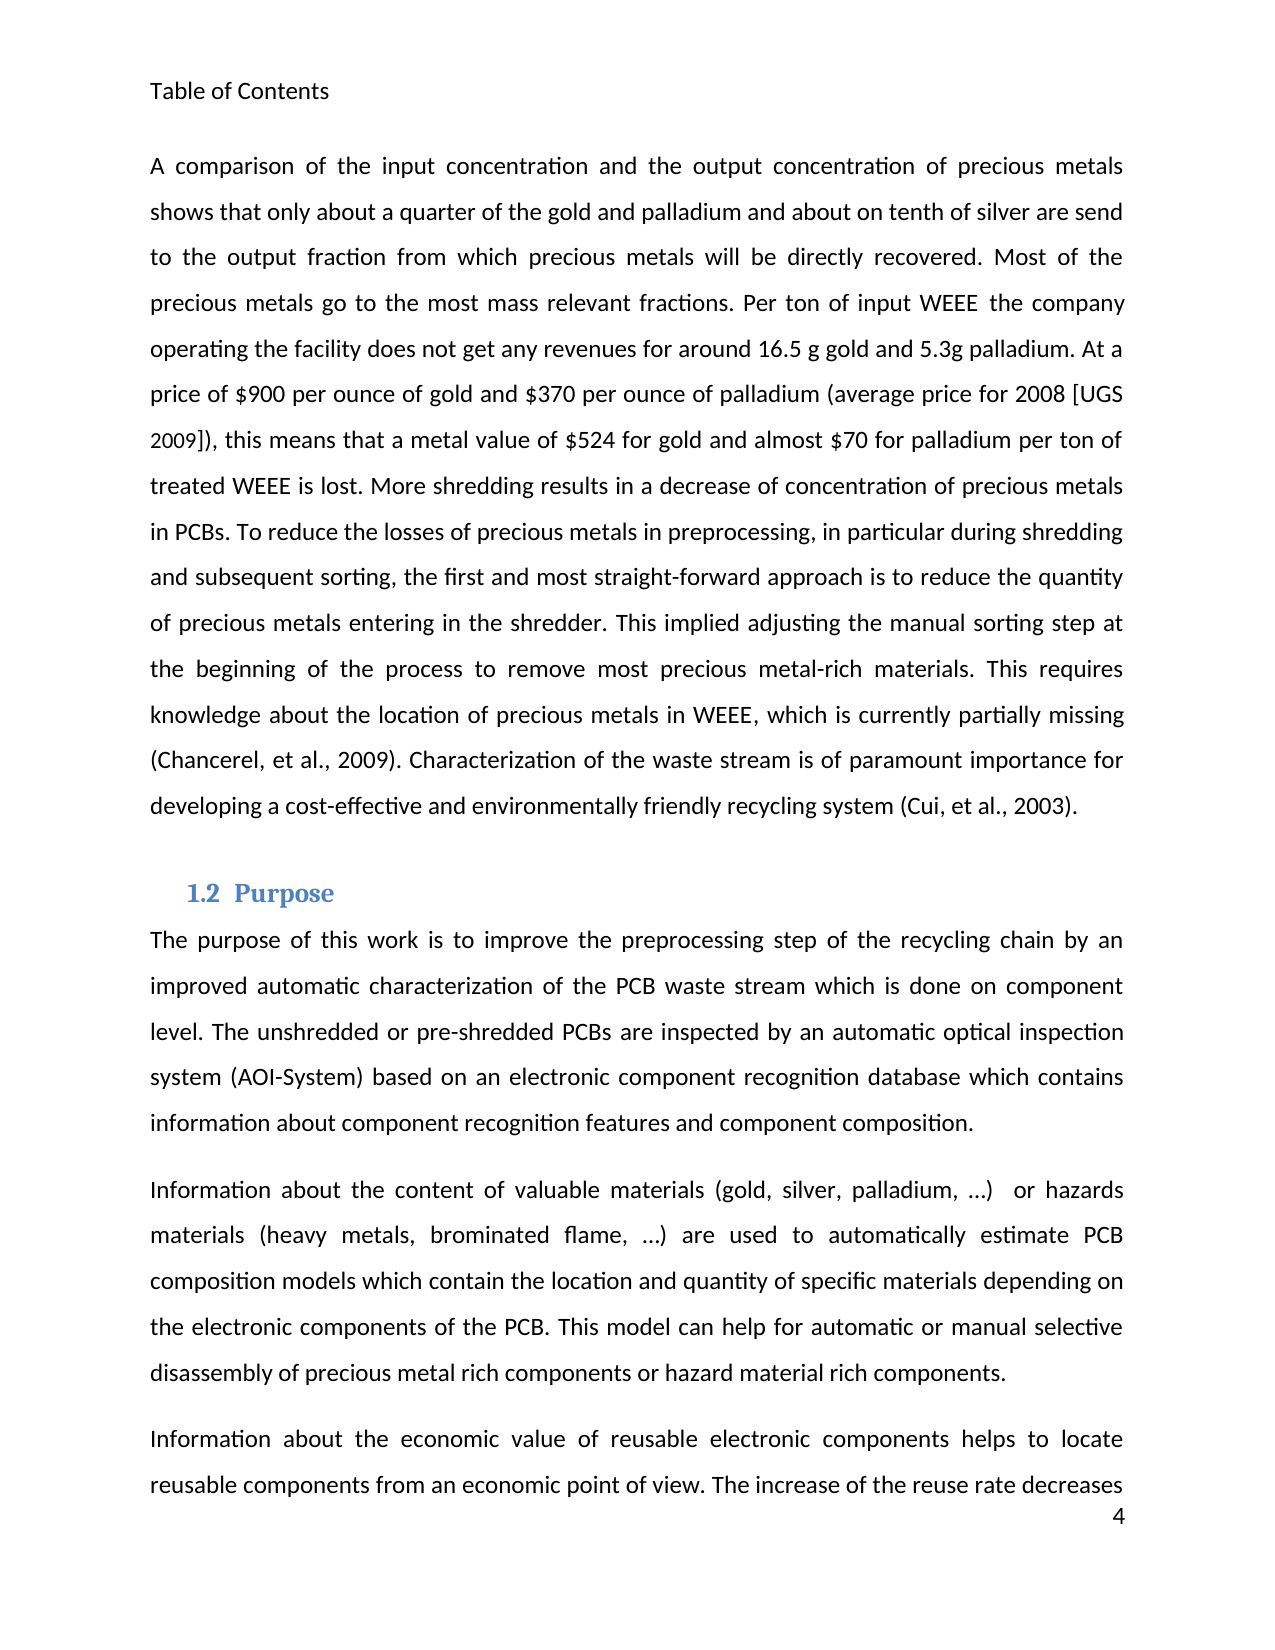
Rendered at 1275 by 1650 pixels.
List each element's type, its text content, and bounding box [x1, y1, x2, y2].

text The purpose of this work is to improve the preprocessing step of the recycling chain by an improved automatic characterization of the PCB waste stream which is done on component level. The unshredded or pre-shredded PCBs are inspected by an automatic optical inspection system (AOI-System) based on an electronic component recognition database which contains information about component recognition features and component composition. [150, 924, 1125, 1138]
subtitle Purpose [187, 878, 1125, 909]
text A comparison of the input concentration and the output concentration of precious metals shows that only about a quarter of the gold and palladium and about on tenth of silver are send to the output fraction from which precious metals will be directly recovered. Most of the precious metals go to the most mass relevant fractions. Per ton of input WEEE the company operating the facility does not get any revenues for around 16.5 g gold and 5.3g palladium. At a price of $900 per ounce of gold and $370 per ounce of palladium (average price for 2008 [UGS 2009]), this means that a metal value of $524 for gold and almost $70 for palladium per ton of treated WEEE is lost. More shredding results in a decrease of concentration of precious metals in PCBs. To reduce the losses of precious metals in preprocessing, in particular during shredding and subsequent sorting, the first and most straight-forward approach is to reduce the quantity of precious metals entering in the shredder. This implied adjusting the manual sorting step at the beginning of the process to remove most precious metal-rich materials. This requires knowledge about the location of precious metals in WEEE, which is currently partially missing (Chancerel, et al., 2009). Characterization of the waste stream is of paramount importance for developing a cost-effective and environmentally friendly recycling system (Cui, et al., 2003). [150, 150, 1125, 821]
text Information about the content of valuable materials (gold, silver, palladium, …) or hazards materials (heavy metals, brominated flame, …) are used to automatically estimate PCB composition models which contain the location and quantity of specific materials depending on the electronic components of the PCB. This model can help for automatic or manual selective disassembly of precious metal rich components or hazard material rich components. [150, 1174, 1125, 1387]
text Information about the economic value of reusable electronic components helps to locate reusable components from an economic point of view. The increase of the reuse rate decreases the negative environmental impacts caused by the production of new electronic components and increases the revenue of recycling companies. An improved recycling chain model with the approach examined in this work is specified in chapter 7.4. [150, 1423, 1125, 1499]
